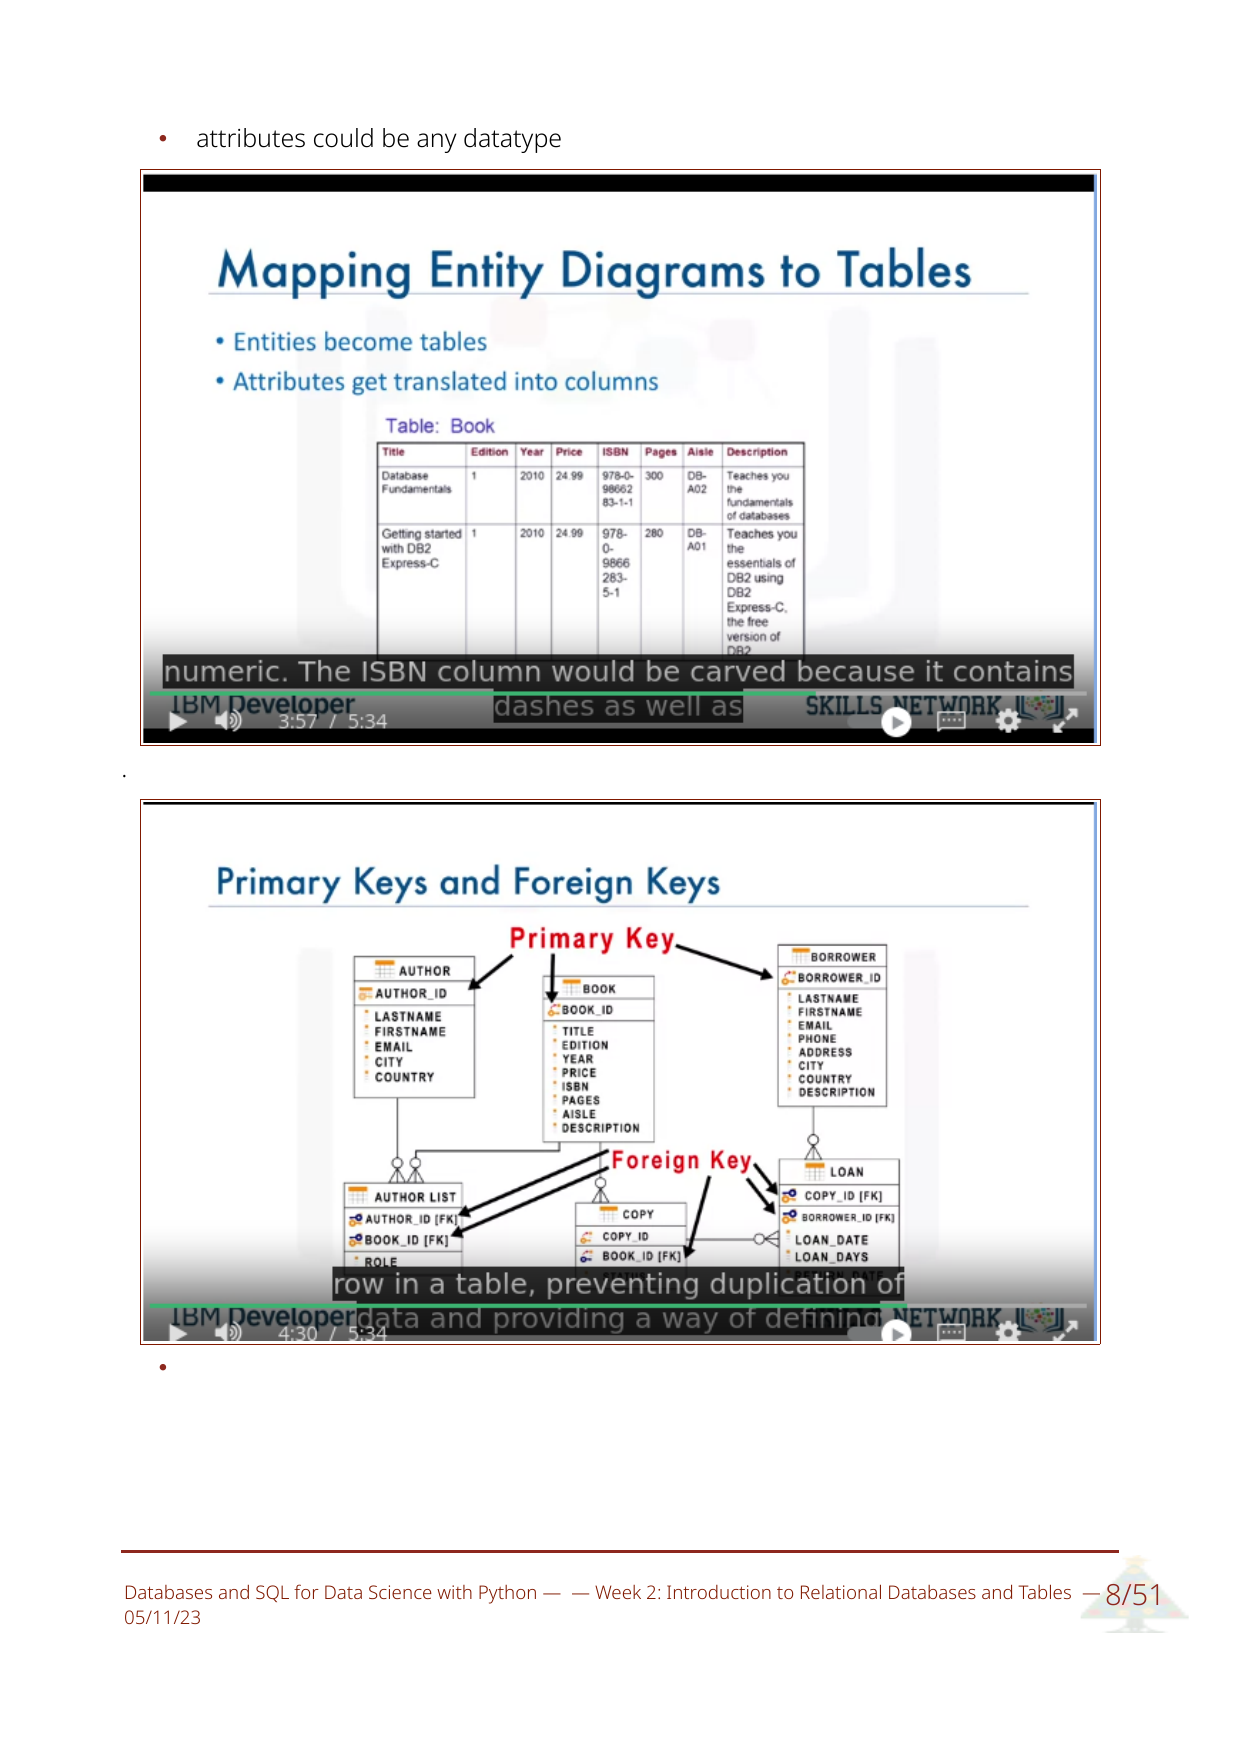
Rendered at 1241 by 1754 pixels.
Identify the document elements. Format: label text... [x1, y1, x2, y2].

text [141, 170, 1100, 745]
text . [121, 187, 1119, 785]
picture [143, 802, 1097, 1341]
list attributes could be any datatype [158, 121, 1119, 155]
picture [143, 172, 1097, 743]
